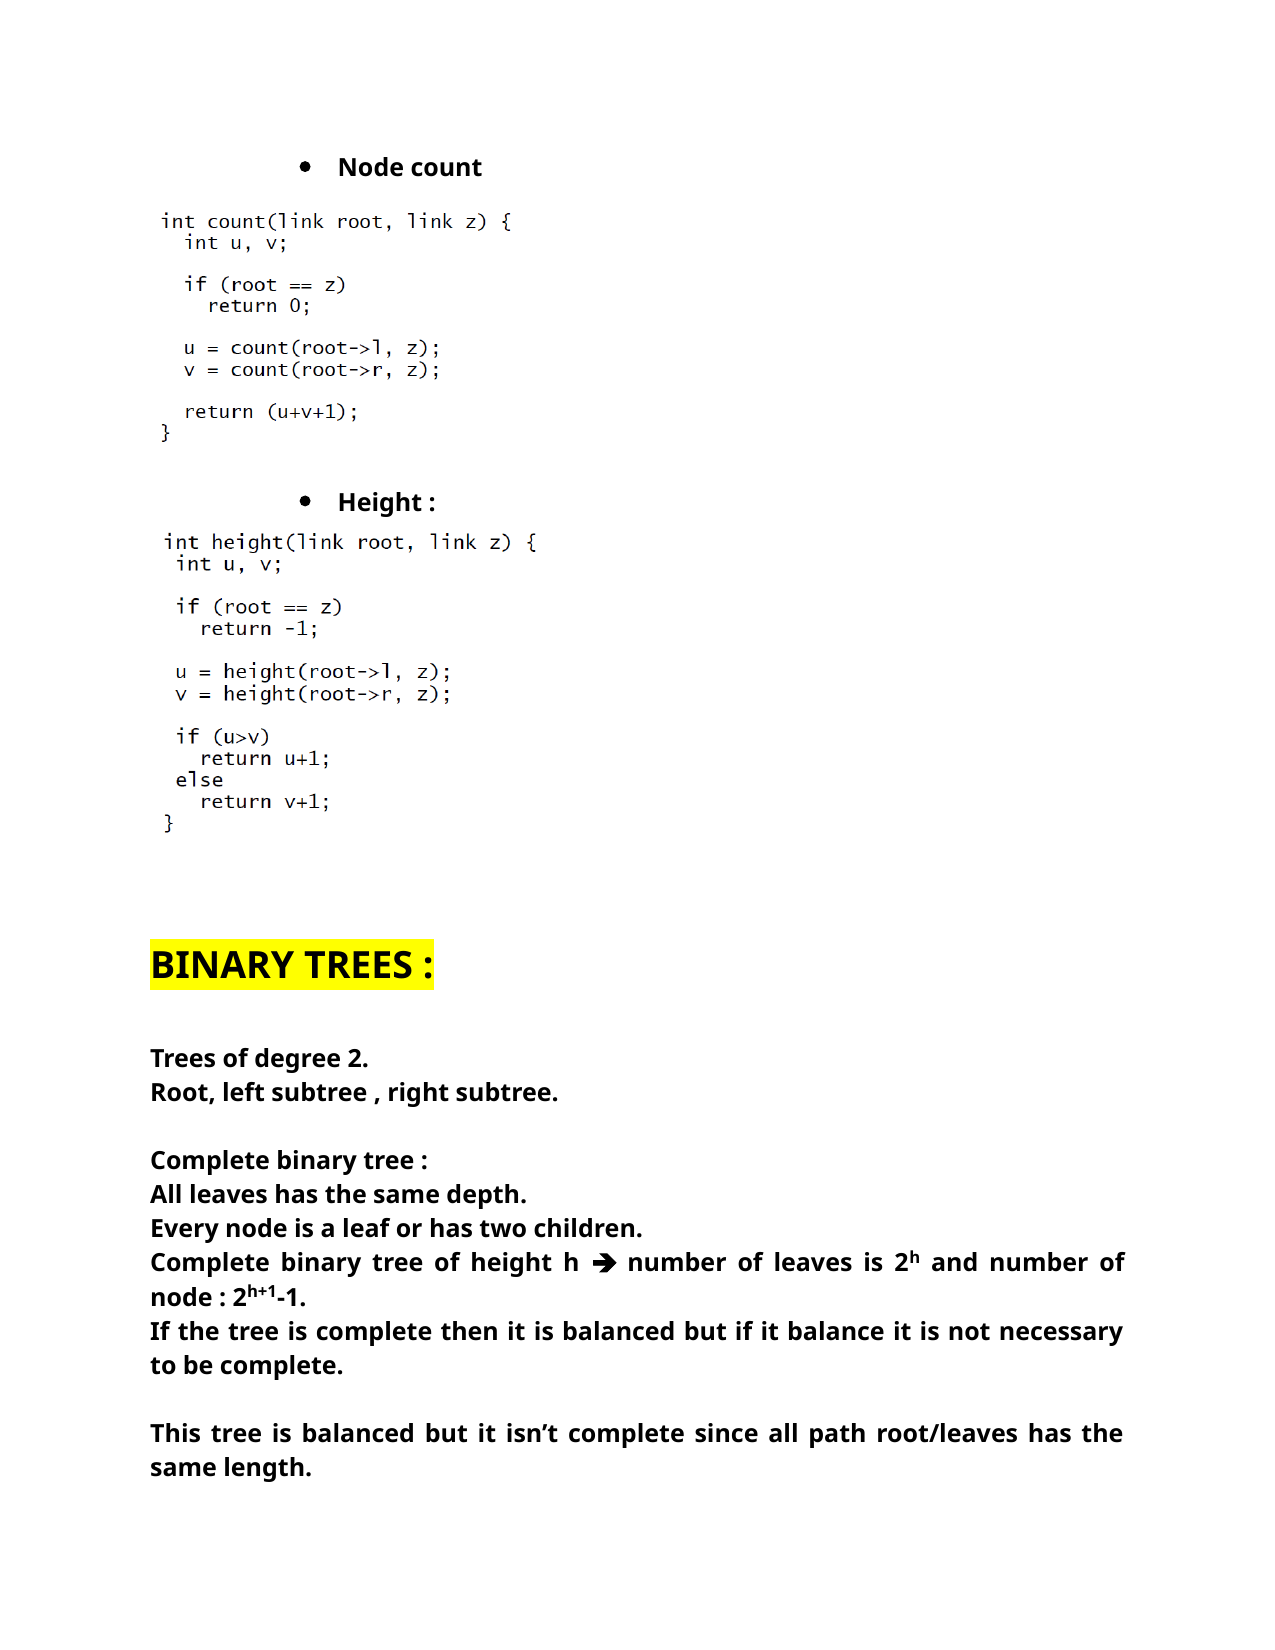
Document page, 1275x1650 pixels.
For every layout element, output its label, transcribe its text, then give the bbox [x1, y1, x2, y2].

subtitle This tree is balanced but it isn’t complete since all path root/leaves has the same length. [150, 1415, 1125, 1483]
subtitle Height : [300, 484, 1125, 518]
subtitle Node count [300, 150, 1125, 184]
subtitle If the tree is complete then it is balanced but if it balance it is not necessary to be complete. [150, 1313, 1125, 1381]
subtitle Complete binary tree : [150, 1143, 1125, 1177]
subtitle BINARY TREES : [150, 939, 1125, 990]
subtitle Complete binary tree of height h  number of leaves is 2h and number of node : 2h+1-1. [150, 1245, 1125, 1313]
subtitle Trees of degree 2. [150, 1041, 1125, 1075]
subtitle Root, left subtree , right subtree. [150, 1075, 1125, 1109]
subtitle All leaves has the same depth. [150, 1177, 1125, 1211]
subtitle Every node is a leaf or has two children. [150, 1211, 1125, 1245]
